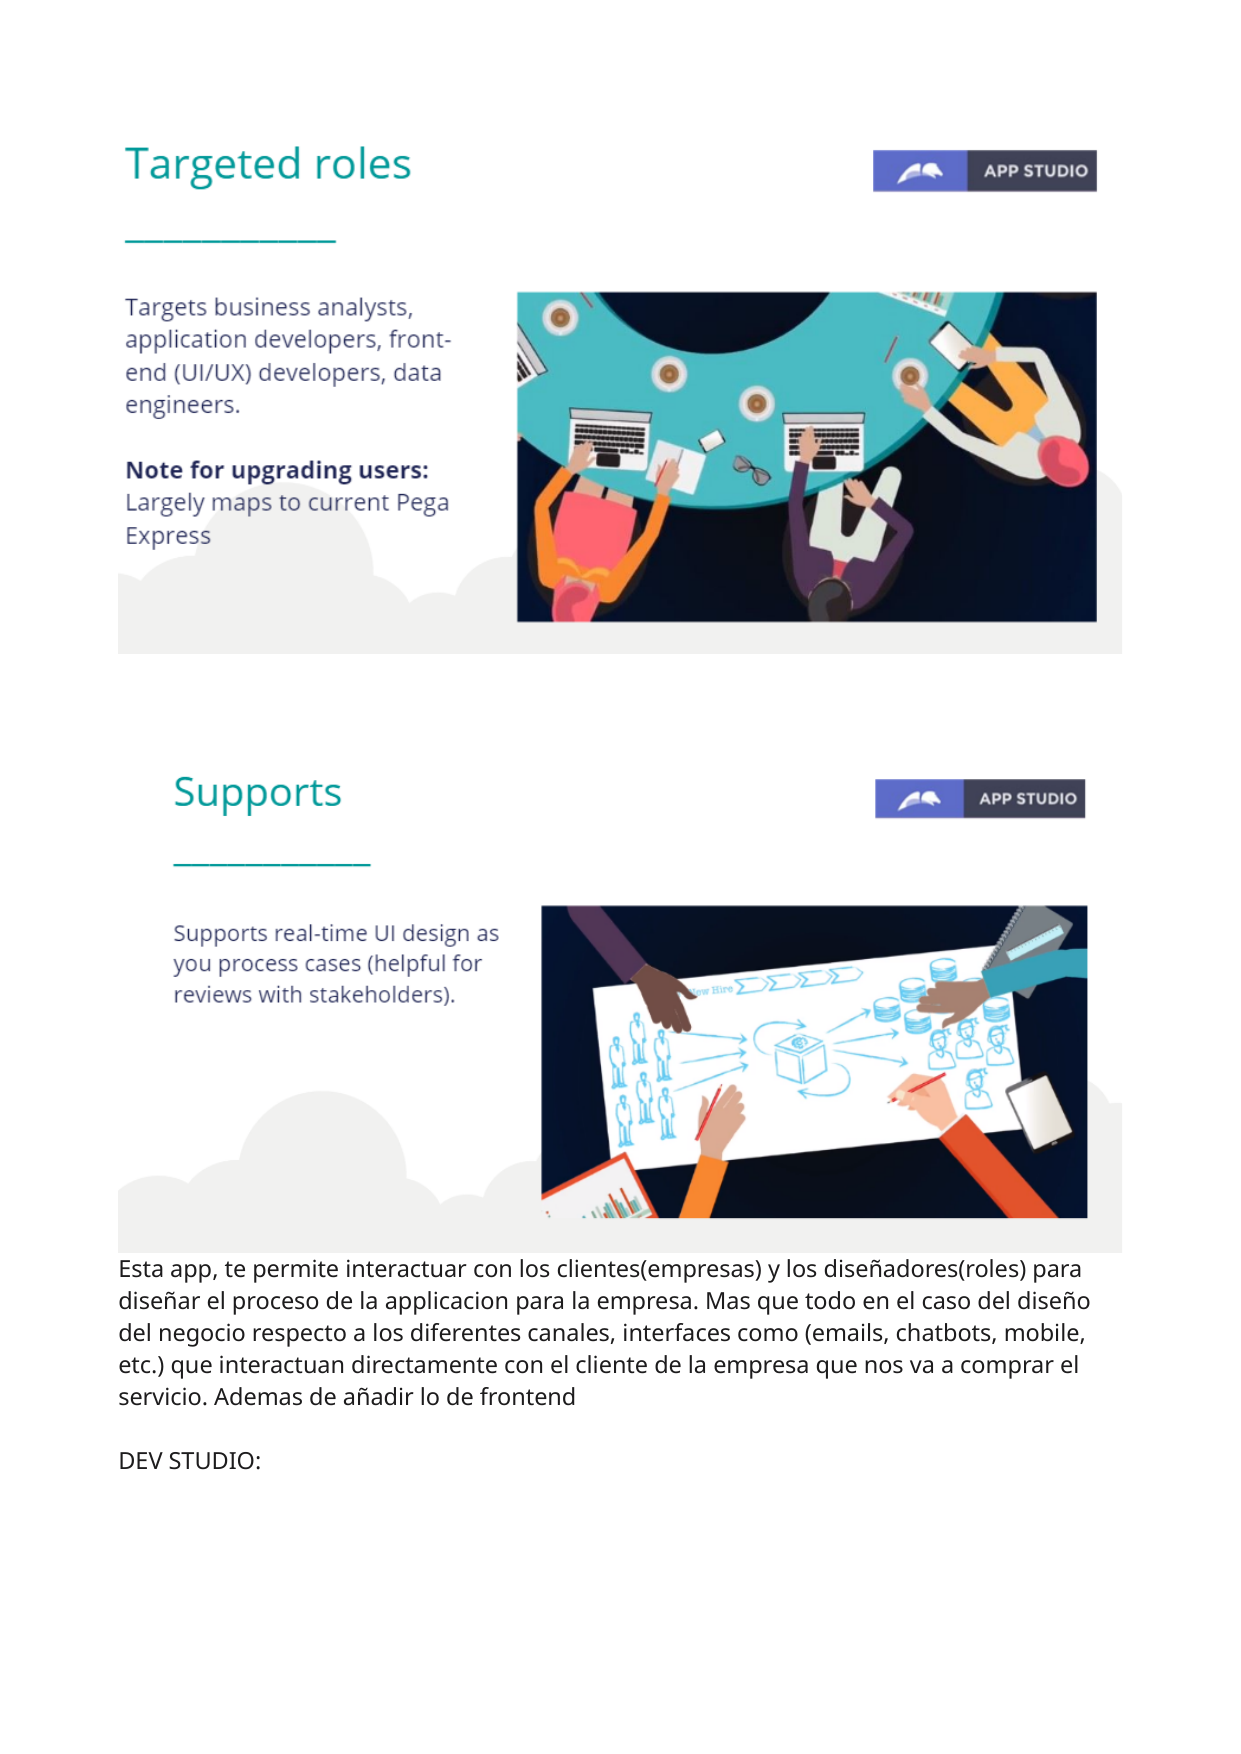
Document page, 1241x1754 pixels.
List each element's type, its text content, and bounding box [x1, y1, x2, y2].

text Esta app, te permite interactuar con los clientes(empresas) y los diseñadores(roles) para diseñar el proceso de la applicacion para la empresa. Mas que todo en el caso del diseño del negocio respecto a los diferentes canales, interfaces como (emails, chatbots, mobile, etc.) que interactuan directamente con el cliente de la empresa que nos va a comprar el servicio. Ademas de añadir lo de frontend [118, 1253, 1122, 1412]
text DEV STUDIO: [118, 1444, 1122, 1476]
